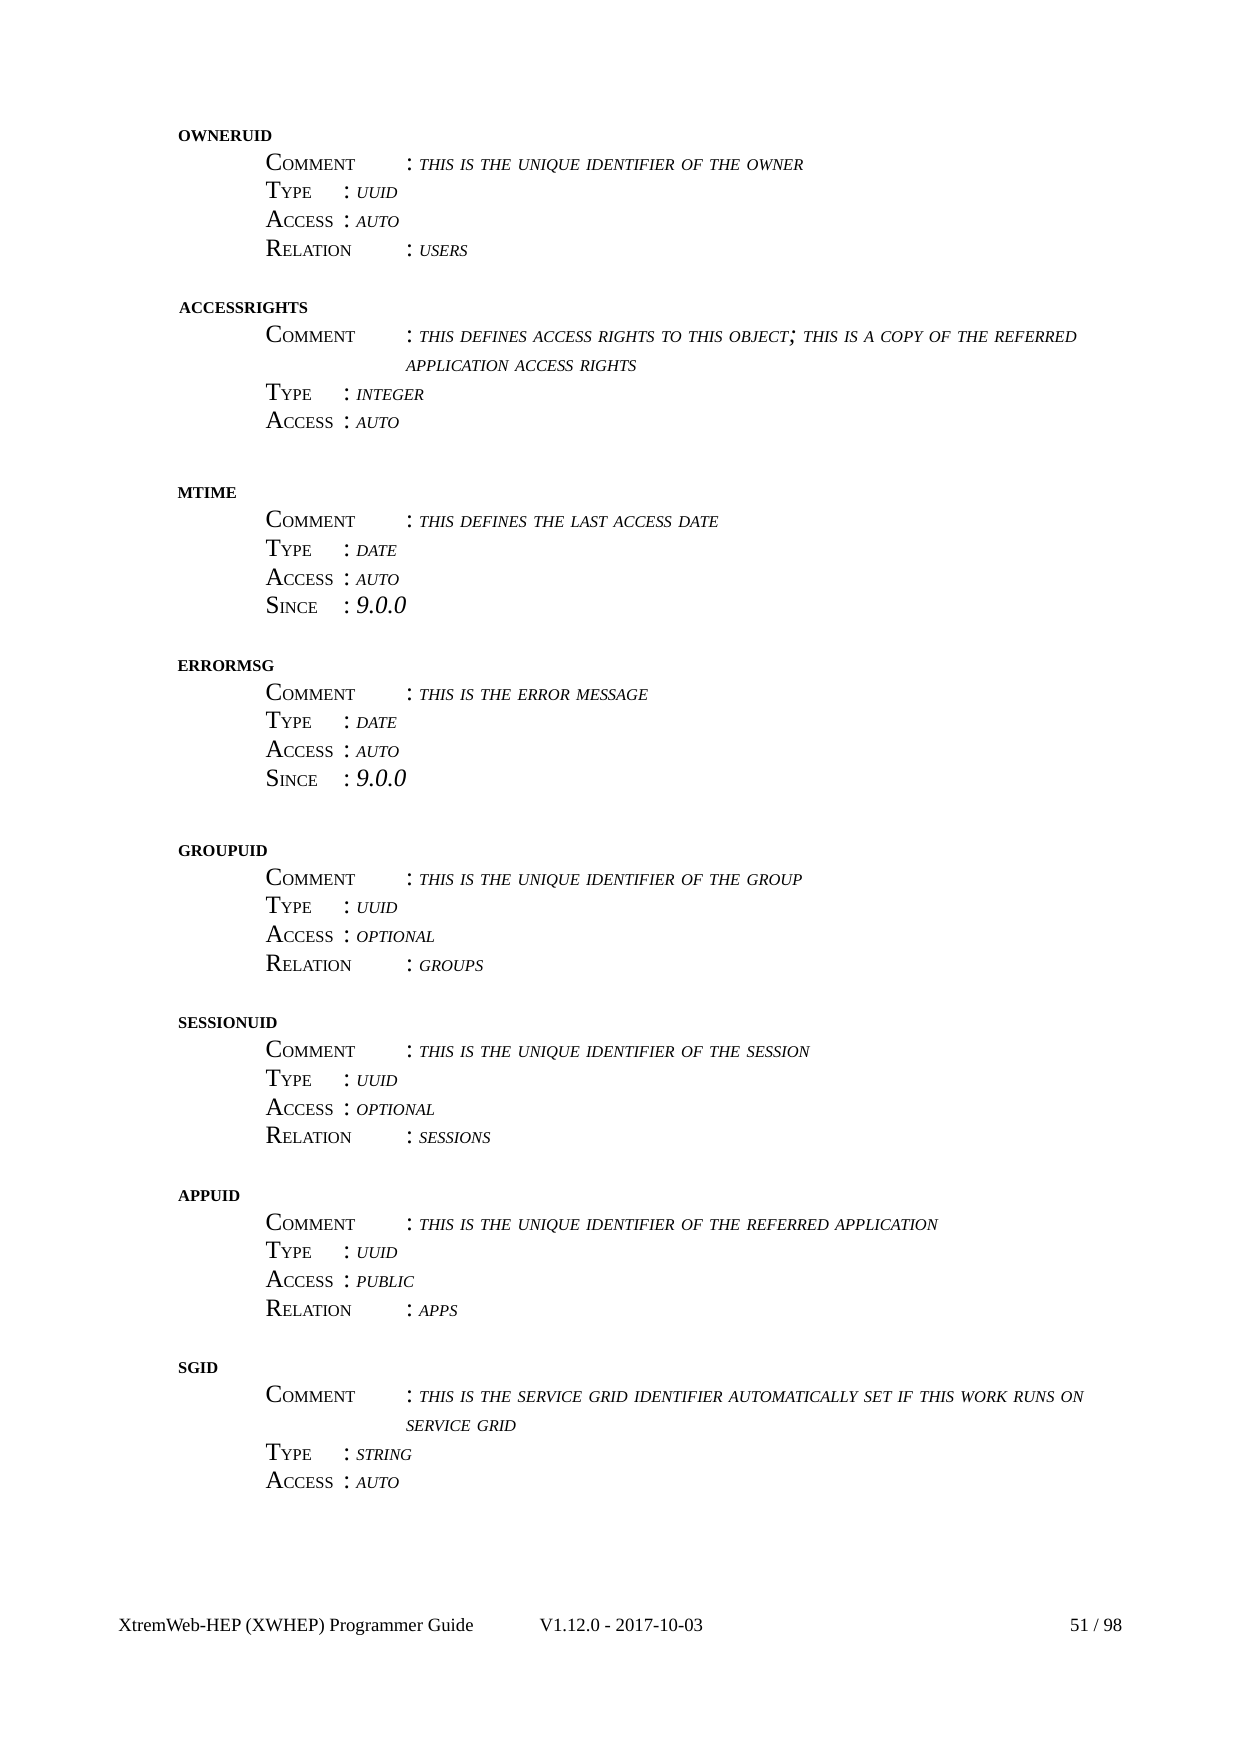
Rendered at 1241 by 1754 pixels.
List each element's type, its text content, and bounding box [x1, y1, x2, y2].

text Access : auto [265, 562, 1122, 591]
text mtime [177, 476, 1122, 504]
text Comment : this is the unique identifier of the owner [265, 147, 1122, 176]
text Comment : this is the error message [265, 677, 1122, 706]
text Type : uuid [265, 1236, 1122, 1264]
text Type : uuid [265, 891, 1122, 919]
text Access : public [265, 1264, 1122, 1293]
text owneruid [178, 118, 1122, 147]
text Access : auto [265, 1466, 1122, 1494]
text Comment : this is the unique identifier of the referred application [265, 1207, 1122, 1236]
text Comment : this defines the last access date [265, 504, 1122, 533]
text Type : uuid [265, 176, 1122, 204]
text sgid [178, 1351, 1122, 1379]
text Access : auto [265, 204, 1122, 233]
text appuid [178, 1178, 1122, 1207]
text Since : 9.0.0 [265, 591, 1122, 619]
text Comment : this is the service grid identifier automatically set if this work runs on service grid [265, 1379, 1122, 1437]
text errormsg [177, 648, 1122, 677]
text Access : optional [265, 1092, 1122, 1121]
text Comment : this is the unique identifier of the group [265, 862, 1122, 891]
text Relation : apps [265, 1293, 1122, 1322]
text Type : uuid [265, 1063, 1122, 1092]
text Relation : groups [265, 948, 1122, 977]
text Comment : this defines access rights to this object; this is a copy of the referred application access rights [265, 319, 1122, 377]
text Since : 9.0.0 [265, 763, 1122, 792]
text Access : auto [265, 406, 1122, 434]
text Type : date [265, 706, 1122, 734]
text Type : string [265, 1437, 1122, 1466]
text Type : date [265, 533, 1122, 562]
text Access : optional [265, 919, 1122, 948]
text Type : integer [265, 377, 1122, 406]
text Relation : sessions [265, 1121, 1122, 1149]
text accessrights [179, 291, 1122, 319]
text Comment : this is the unique identifier of the session [265, 1034, 1122, 1063]
text Relation : users [265, 233, 1122, 262]
text groupuid [178, 833, 1122, 862]
text Access : auto [265, 734, 1122, 763]
text sessionuid [178, 1006, 1122, 1034]
